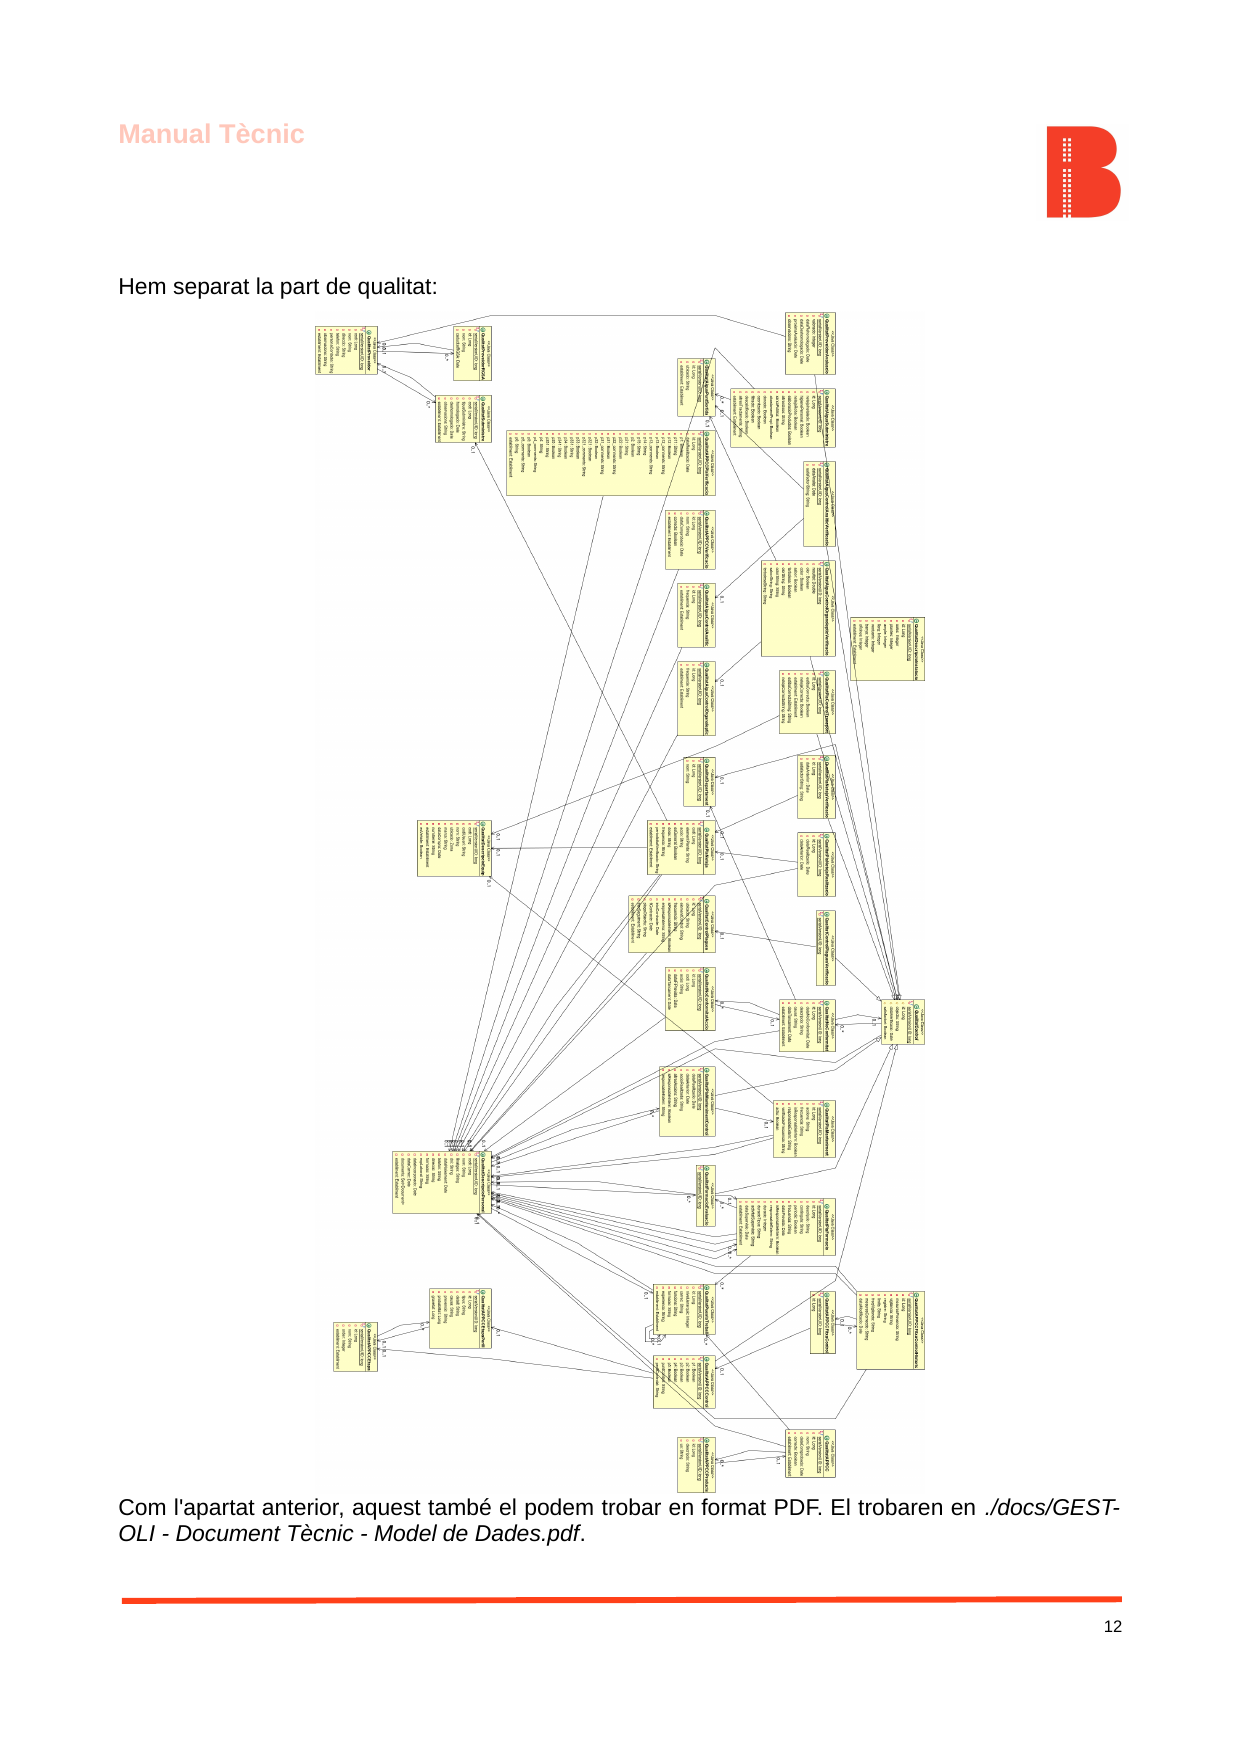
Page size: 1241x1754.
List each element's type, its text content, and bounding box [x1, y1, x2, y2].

picture [1036, 124, 1130, 221]
text Hem separat la part de qualitat: [118, 273, 1122, 299]
picture [314, 311, 926, 1494]
text Com l'apartat anterior, aquest també el podem trobar en format PDF. El trobaren en ./docs/GEST-OLI - Document Tècnic - Model de Dades.pdf. [118, 311, 1122, 1546]
